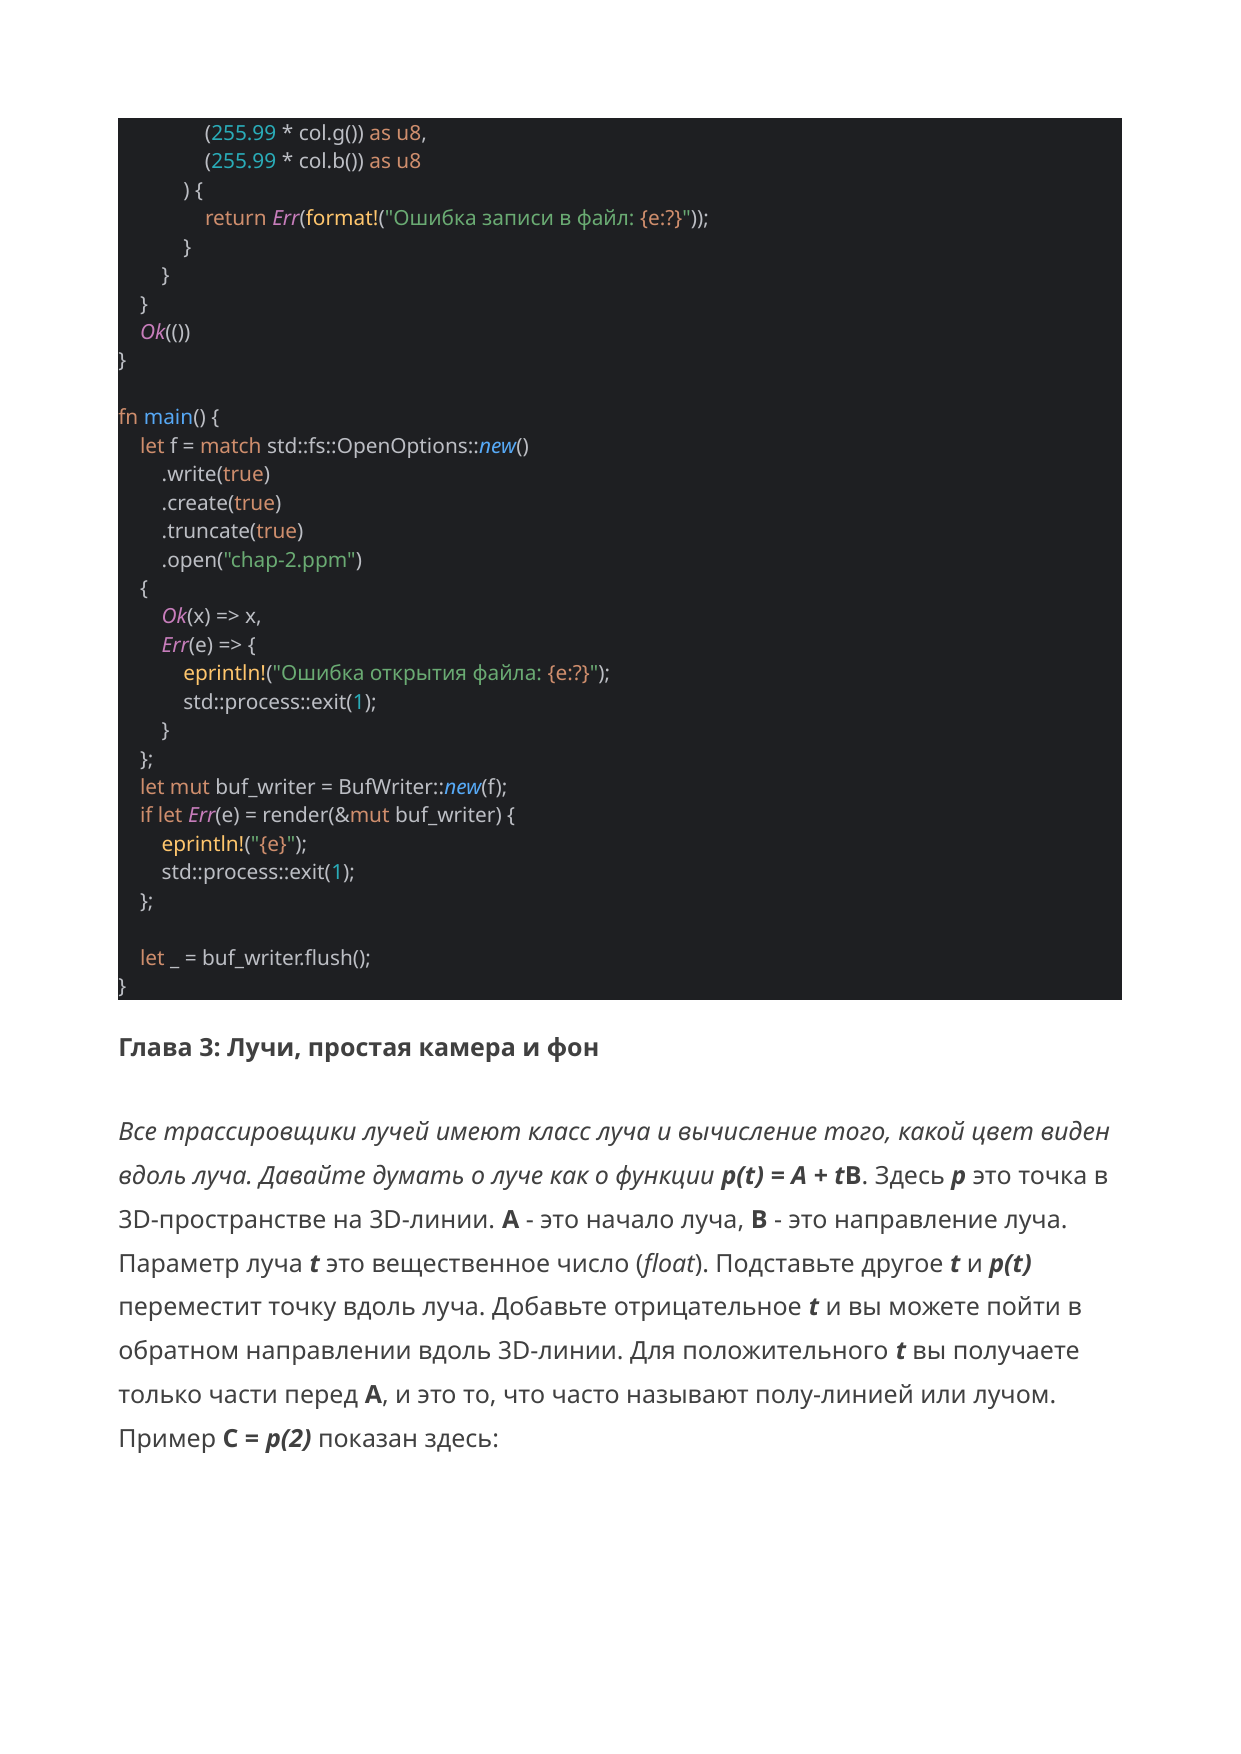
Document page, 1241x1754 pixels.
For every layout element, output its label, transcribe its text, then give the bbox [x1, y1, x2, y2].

text (255.99 * col.g()) as u8, (255.99 * col.b()) as u8 ) { return Err(format!("Ошибка записи в файл: {e:?}")); } } } Ok(()) } fn main() { let f = match std::fs::OpenOptions::new() .write(true) .create(true) .truncate(true) .open("chap-2.ppm") { Ok(x) => x, Err(e) => { eprintln!("Ошибка открытия файла: {e:?}"); std::process::exit(1); } }; let mut buf_writer = BufWriter::new(f); if let Err(e) = render(&mut buf_writer) { eprintln!("{e}"); std::process::exit(1); }; let _ = buf_writer.flush(); } [118, 118, 1122, 1000]
text Все трассировщики лучей имеют класс луча и вычисление того, какой цвет виден вдоль луча. Давайте думать о луче как о функции p(t) = A + tB. Здесь p это точка в 3D-пространстве на 3D-линии. A - это начало луча, B - это направление луча. Параметр луча t это вещественное число (float). Подставьте другое t и p(t) переместит точку вдоль луча. Добавьте отрицательное t и вы можете пойти в обратном направлении вдоль 3D-линии. Для положительного t вы получаете только части перед A, и это то, что часто называют полу-линией или лучом. Пример C = p(2) показан здесь: [118, 1104, 1122, 1454]
text Глава 3: Лучи, простая камера и фон [118, 1020, 1122, 1064]
